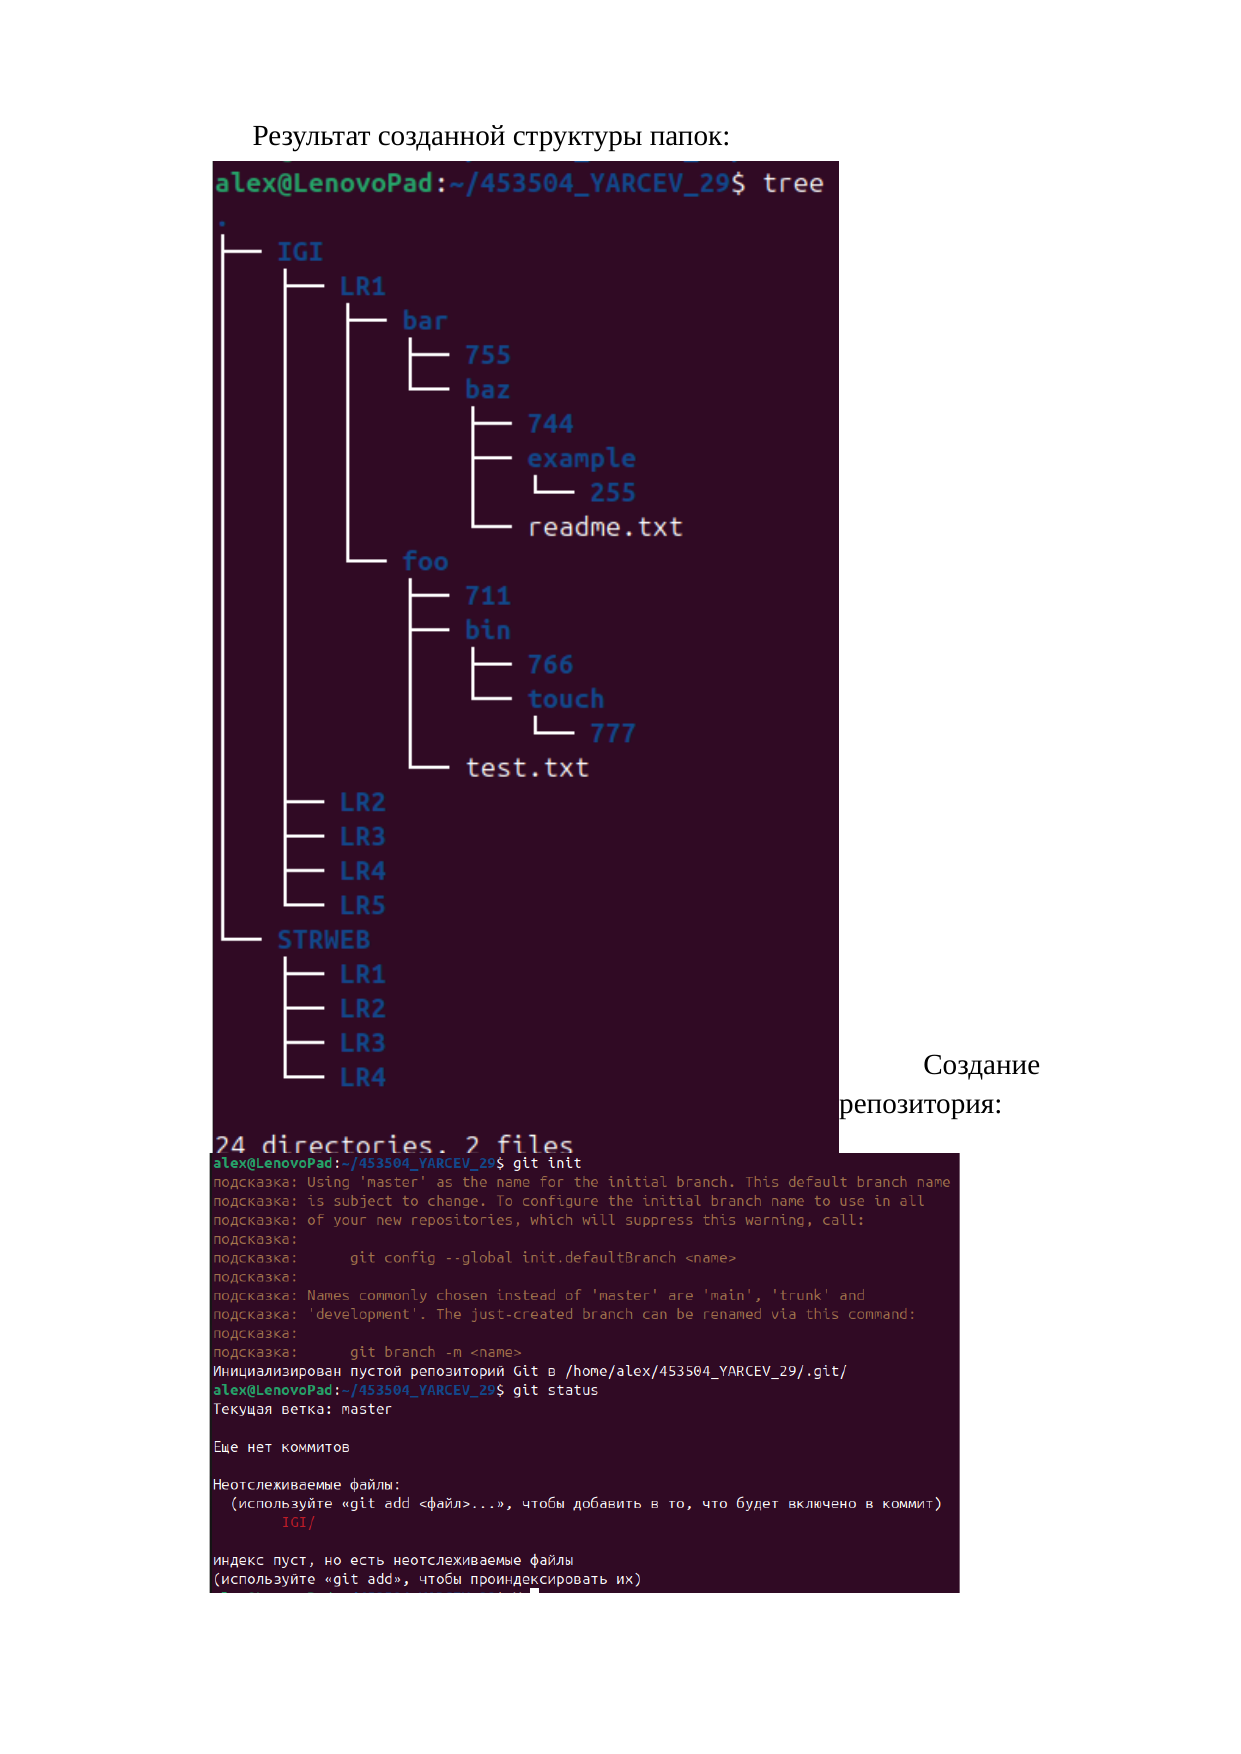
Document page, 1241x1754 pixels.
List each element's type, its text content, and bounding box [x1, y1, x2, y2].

text Результат созданной структуры папок: [252, 118, 1122, 185]
picture [209, 161, 960, 1593]
text [177, 1047, 212, 1119]
text Создание репозитория: [839, 1047, 1122, 1119]
